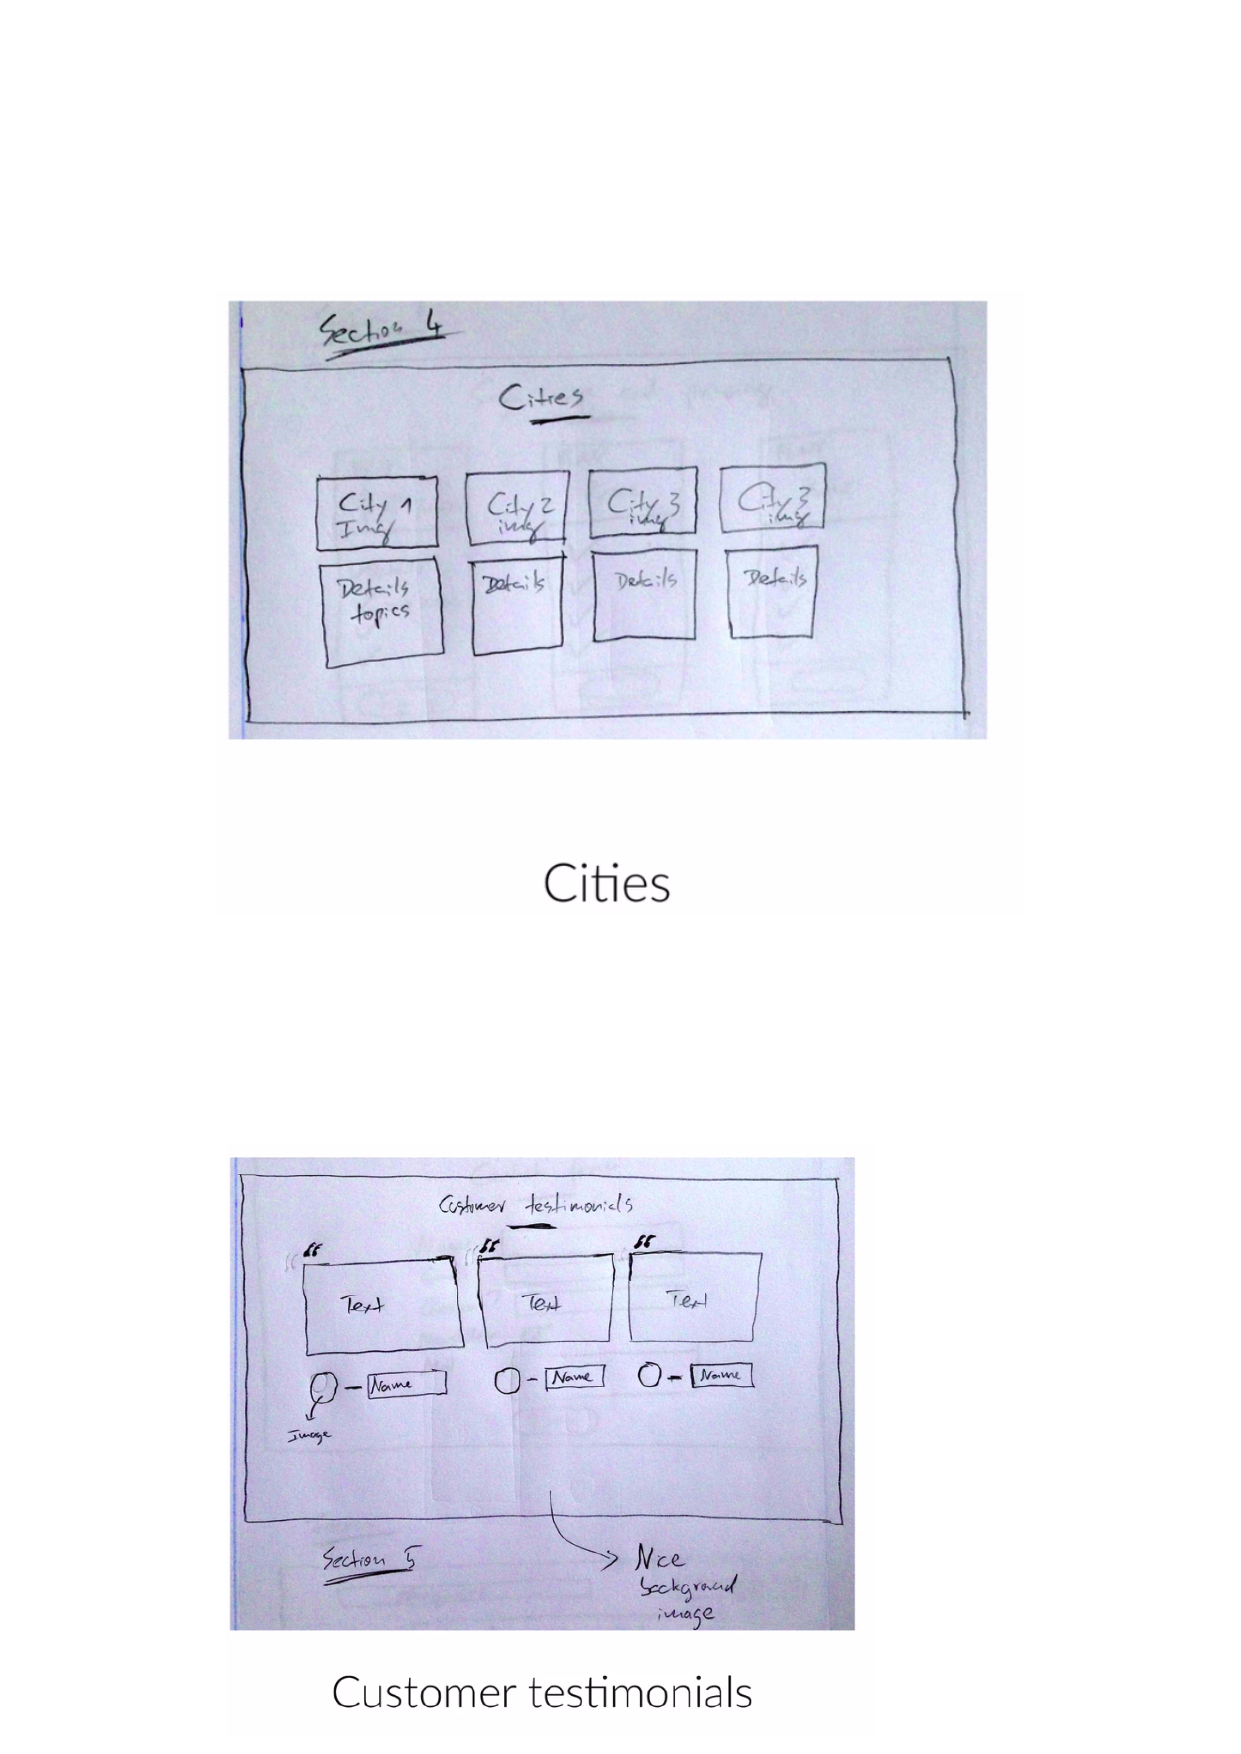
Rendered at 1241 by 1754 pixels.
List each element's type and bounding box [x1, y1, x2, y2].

picture [226, 1144, 876, 1736]
picture [215, 290, 1025, 914]
